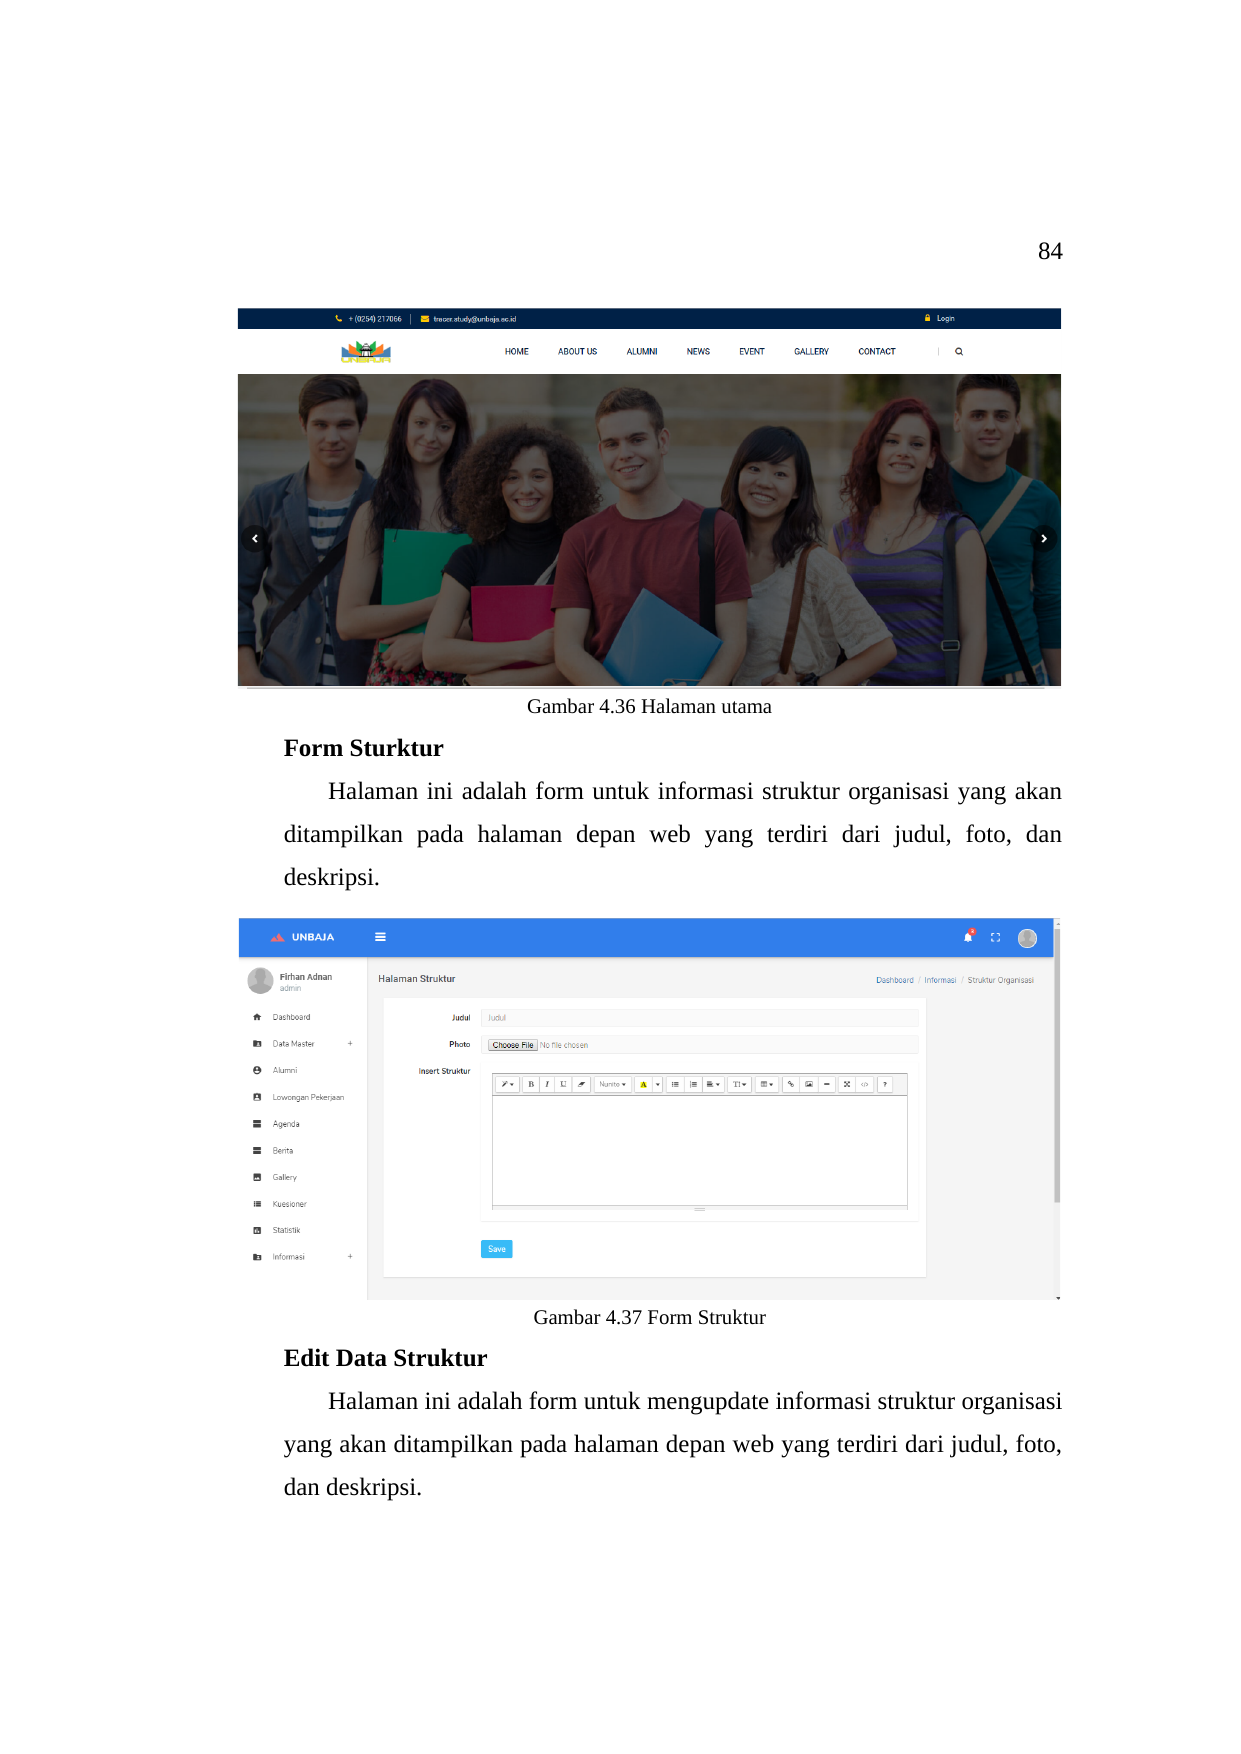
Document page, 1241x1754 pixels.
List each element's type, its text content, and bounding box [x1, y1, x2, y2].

picture [238, 917, 1060, 1300]
text Gambar 4.36 Halaman utama [238, 689, 1061, 718]
text Gambar 4.37 Form Struktur [239, 1300, 1060, 1329]
text Form Sturktur [238, 295, 1063, 762]
text Edit Data Struktur [239, 905, 1063, 1372]
text Halaman ini adalah form untuk mengupdate informasi struktur organisasi yang akan ditampilkan pada halaman depan web yang terdiri dari judul, foto, dan deskripsi. [283, 1386, 1063, 1501]
picture [237, 307, 1062, 689]
text Halaman ini adalah form untuk informasi struktur organisasi yang akan ditampilkan pada halaman depan web yang terdiri dari judul, foto, dan deskripsi. [283, 776, 1063, 891]
